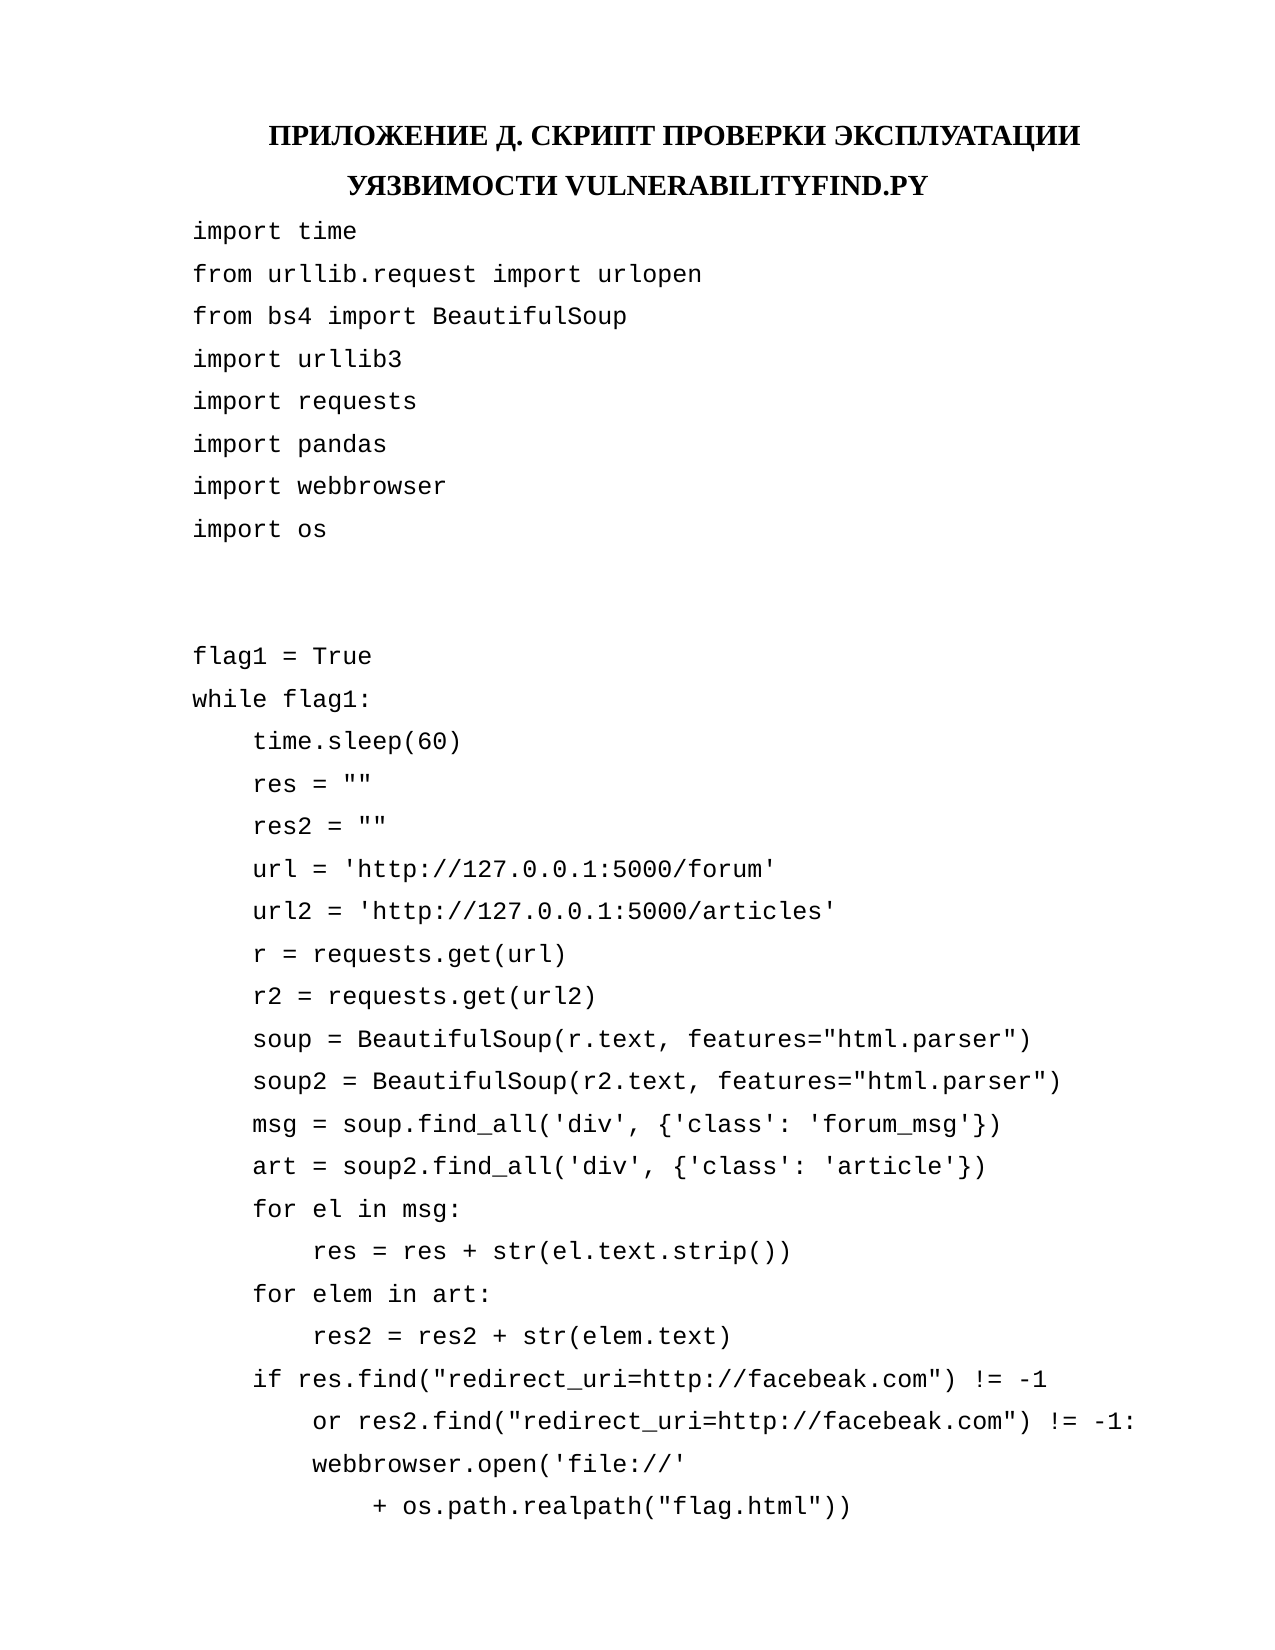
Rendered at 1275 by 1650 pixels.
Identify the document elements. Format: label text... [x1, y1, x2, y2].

text import requests [118, 389, 1157, 417]
text + os.path.realpath("flag.html")) [118, 1494, 1157, 1522]
text for el in msg: [118, 1196, 1157, 1224]
text from bs4 import BeautifulSoup [118, 304, 1157, 332]
text for elem in art: [118, 1281, 1157, 1309]
text import webbrowser [118, 474, 1157, 502]
subtitle Приложение Д. Скрипт проверки эксплуатации уязвимости vulnerabilityFind.py [118, 118, 1157, 202]
text r = requests.get(url) [118, 941, 1157, 969]
text time.sleep(60) [118, 729, 1157, 757]
text url2 = 'http://127.0.0.1:5000/articles' [118, 899, 1157, 927]
text import urllib3 [118, 346, 1157, 374]
text from urllib.request import urlopen [118, 261, 1157, 289]
text r2 = requests.get(url2) [118, 984, 1157, 1012]
text res2 = res2 + str(elem.text) [118, 1324, 1157, 1352]
text url = 'http://127.0.0.1:5000/forum' [118, 856, 1157, 884]
text res = "" [118, 771, 1157, 799]
text msg = soup.find_all('div', {'class': 'forum_msg'}) [118, 1111, 1157, 1139]
text art = soup2.find_all('div', {'class': 'article'}) [118, 1154, 1157, 1182]
text soup2 = BeautifulSoup(r2.text, features="html.parser") [118, 1069, 1157, 1097]
text import time [118, 219, 1157, 247]
text webbrowser.open('file://' [118, 1451, 1157, 1479]
text or res2.find("redirect_uri=http://facebeak.com") != -1: [118, 1409, 1157, 1437]
text import os [118, 516, 1157, 544]
text flag1 = True [118, 644, 1157, 672]
text soup = BeautifulSoup(r.text, features="html.parser") [118, 1026, 1157, 1054]
text while flag1: [118, 686, 1157, 714]
text res = res + str(el.text.strip()) [118, 1239, 1157, 1267]
text res2 = "" [118, 814, 1157, 842]
text if res.find("redirect_uri=http://facebeak.com") != -1 [118, 1366, 1157, 1394]
text import pandas [118, 431, 1157, 459]
